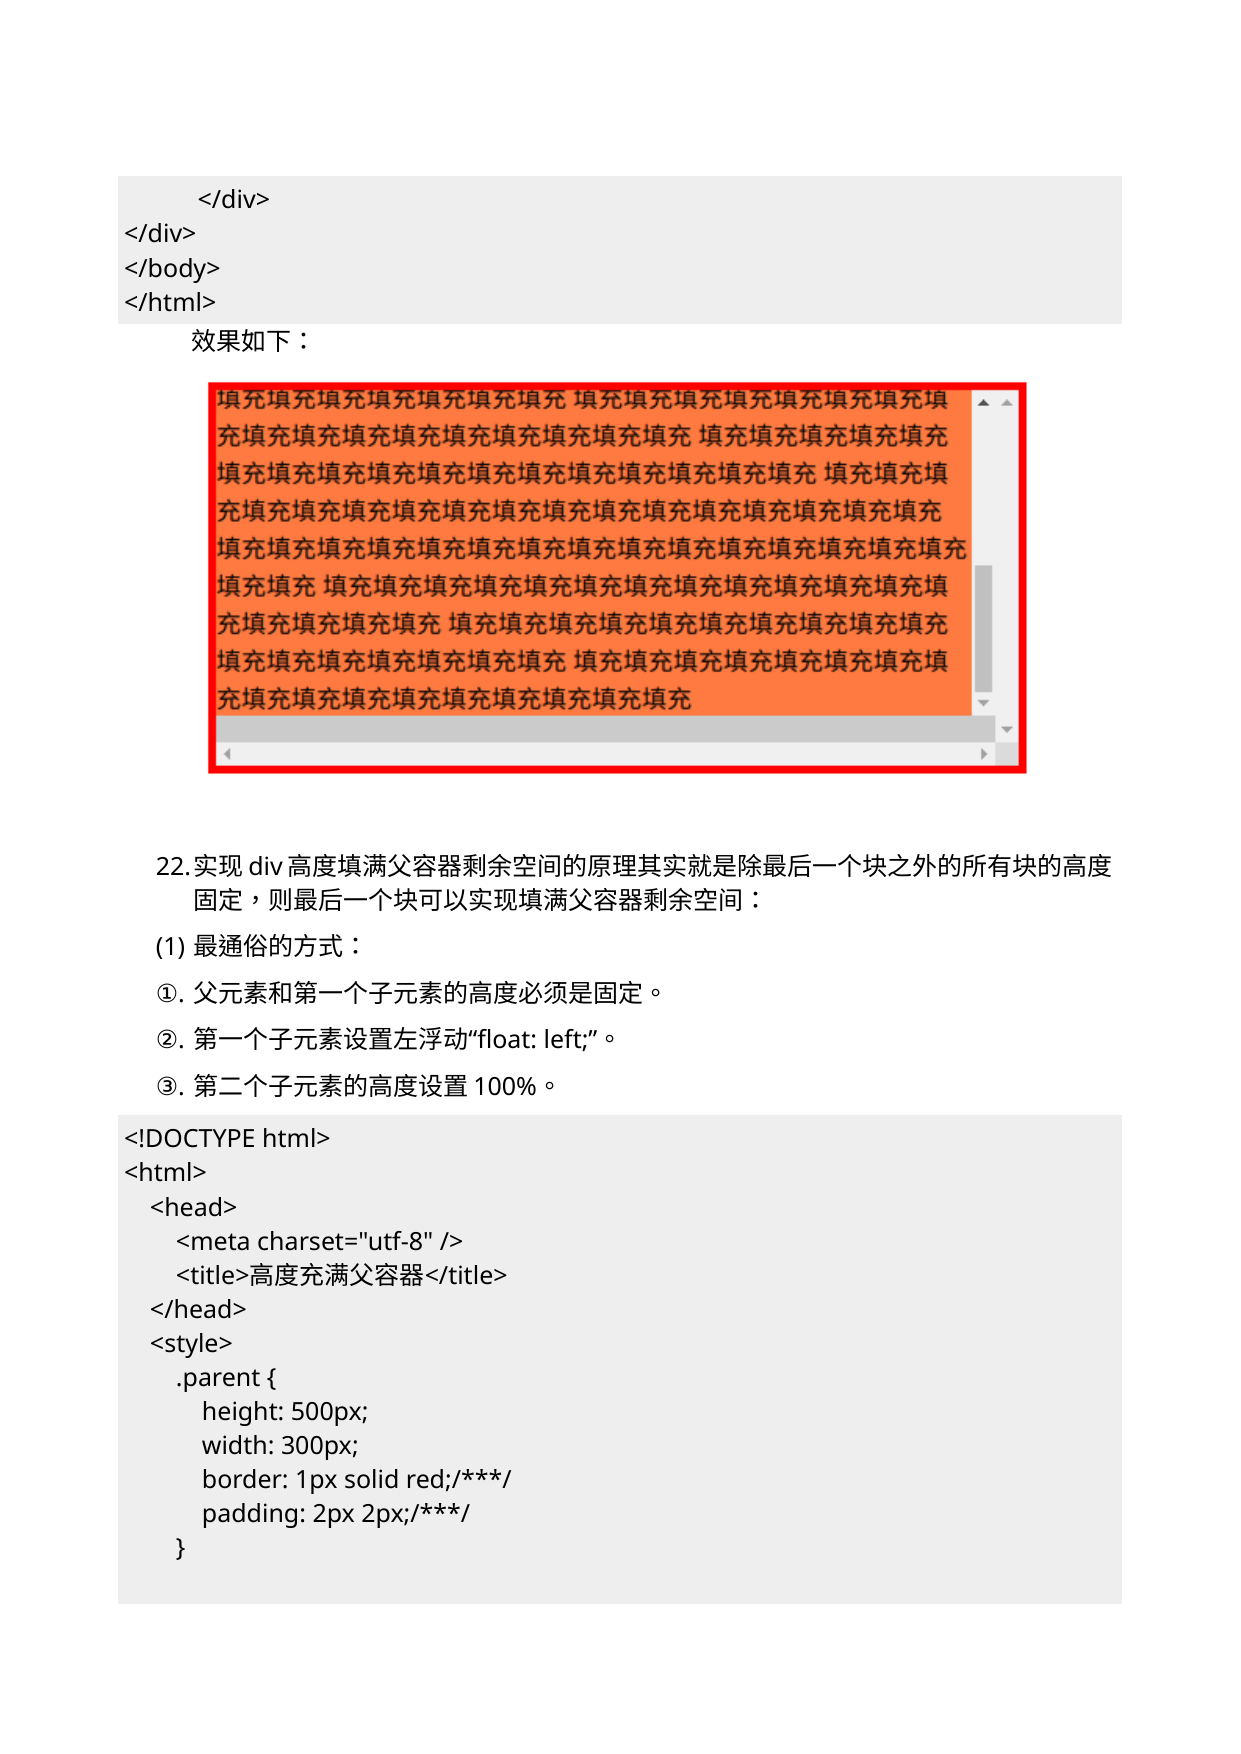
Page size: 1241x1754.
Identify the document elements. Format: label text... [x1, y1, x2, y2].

table_header <!DOCTYPE html> <html> <head> <meta charset="utf-8" /> <title>高度充满父容器</title> </head> <style> .parent { height: 500px; width: 300px; border: 1px solid red;/***/ padding: 2px 2px;/***/ } [118, 1115, 1122, 1604]
list 第二个子元素的高度设置100%。 [156, 1069, 1122, 1103]
list 实现div高度填满父容器剩余空间的原理其实就是除最后一个块之外的所有块的高度固定，则最后一个块可以实现填满父容器剩余空间： [156, 848, 1122, 917]
table_header </div> </div> </body> </html> [118, 176, 1122, 324]
picture [185, 370, 1055, 802]
list 父元素和第一个子元素的高度必须是固定。 [156, 976, 1122, 1010]
text 效果如下： [118, 324, 1122, 358]
list 最通俗的方式： [156, 929, 1122, 963]
list 第一个子元素设置左浮动“float: left;”。 [156, 1022, 1122, 1056]
